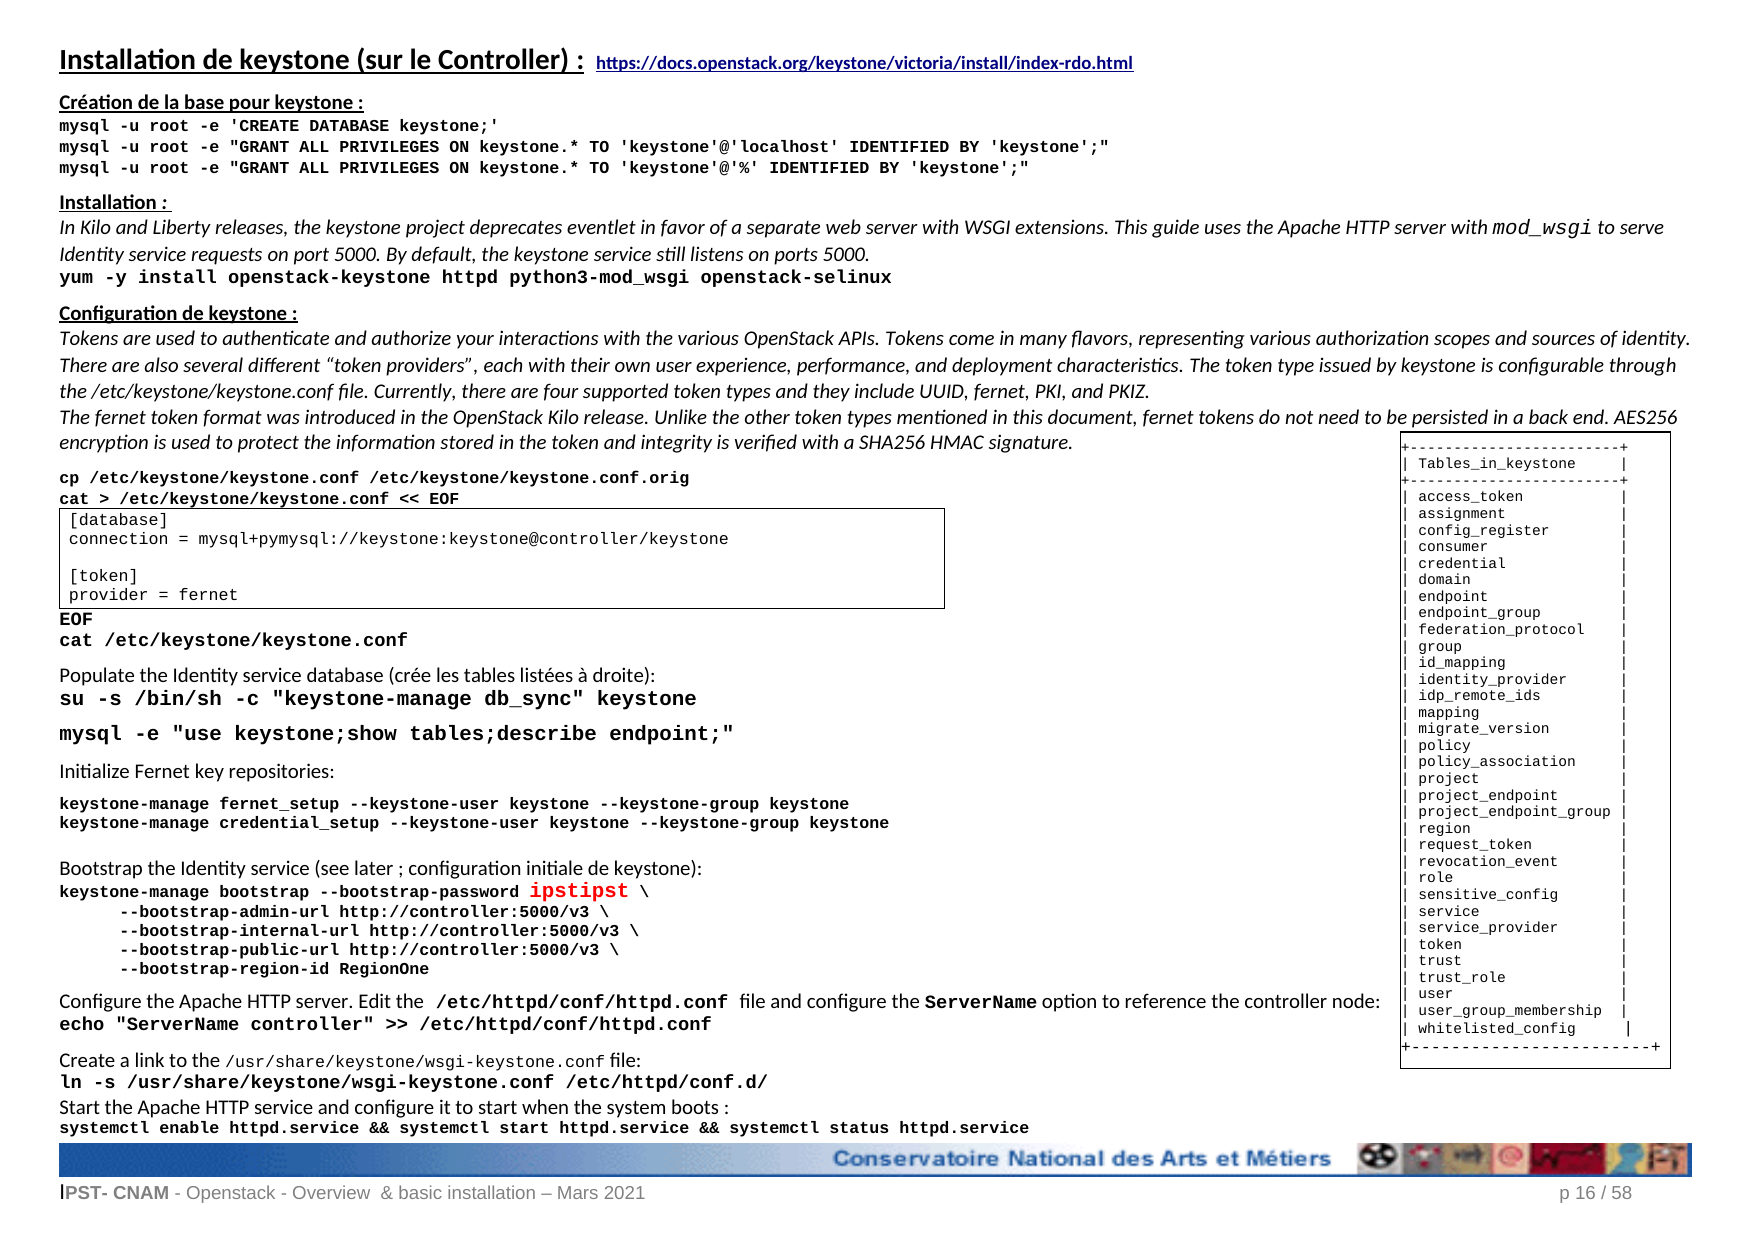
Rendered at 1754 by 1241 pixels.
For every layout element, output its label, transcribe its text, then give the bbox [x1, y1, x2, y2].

text | config_register | [1401, 523, 1670, 539]
text | assignment | [1401, 506, 1670, 523]
text | project | [1401, 771, 1670, 788]
text provider = fernet [60, 584, 944, 608]
text | service | [1401, 904, 1670, 920]
text | domain | [1401, 572, 1670, 589]
text mysql -u root -e "GRANT ALL PRIVILEGES ON keystone.* TO 'keystone'@'%' IDENTIFIED BY 'keystone';" [59, 157, 1695, 177]
text | request_token | [1401, 837, 1670, 854]
text keystone-manage credential_setup --keystone-user keystone --keystone-group keystone [59, 814, 1399, 833]
text | Tables_in_keystone | [1401, 457, 1670, 473]
text | whitelisted_config | [1401, 1020, 1670, 1038]
text | identity_provider | [1401, 672, 1670, 688]
text mysql -u root -e 'CREATE DATABASE keystone;' [59, 115, 1695, 136]
text mysql -e "use keystone;show tables;describe endpoint;" [59, 723, 1399, 747]
text | trust | [1401, 953, 1670, 970]
text | user_group_membership | [1401, 1003, 1670, 1020]
text | credential | [1401, 556, 1670, 572]
text [database] [60, 509, 944, 527]
text echo "ServerName controller" >> /etc/httpd/conf/httpd.conf [59, 1014, 1399, 1036]
text | project_endpoint | [1401, 788, 1670, 804]
text Create a link to the /usr/share/keystone/wsgi-keystone.conf file: [59, 1047, 1695, 1073]
text su -s /bin/sh -c "keystone-manage db_sync" keystone [59, 688, 1399, 711]
text | policy | [1401, 738, 1670, 755]
text cat > /etc/keystone/keystone.conf << EOF [59, 487, 1399, 508]
text | sensitive_config | [1401, 887, 1670, 904]
text ln -s /usr/share/keystone/wsgi-keystone.conf /etc/httpd/conf.d/ [59, 1073, 1695, 1094]
text yum -y install openstack-keystone httpd python3-mod_wsgi openstack-selinux [59, 266, 1695, 287]
text --bootstrap-internal-url http://controller:5000/v3 \ [59, 923, 1399, 941]
text | mapping | [1401, 705, 1670, 722]
text Bootstrap the Identity service (see later ; configuration initiale de keystone): [59, 855, 1399, 880]
text keystone-manage bootstrap --bootstrap-password ipstipst \ [59, 880, 1399, 904]
text | idp_remote_ids | [1401, 688, 1670, 705]
text EOF [59, 609, 1399, 630]
text | policy_association | [1401, 755, 1670, 771]
text | consumer | [1401, 539, 1670, 556]
text +------------------------+ [1401, 473, 1670, 490]
text Installation de keystone (sur le Controller) : https://docs.openstack.org/keystone/victoria/install/index-rdo.html [59, 41, 1695, 77]
text Création de la base pour keystone : [59, 89, 1695, 115]
text mysql -u root -e "GRANT ALL PRIVILEGES ON keystone.* TO 'keystone'@'localhost' IDENTIFIED BY 'keystone';" [59, 136, 1695, 157]
text --bootstrap-region-id RegionOne [59, 960, 1399, 979]
text | service_provider | [1401, 920, 1670, 937]
text | access_token | [1401, 490, 1670, 506]
text | id_mapping | [1401, 655, 1670, 672]
text --bootstrap-public-url http://controller:5000/v3 \ [59, 941, 1399, 960]
text systemctl enable httpd.service && systemctl start httpd.service && systemctl status httpd.service [59, 1119, 1695, 1138]
text | role | [1401, 871, 1670, 887]
text | endpoint | [1401, 589, 1670, 606]
text | group | [1401, 639, 1670, 655]
text [token] [60, 565, 944, 584]
text connection = mysql+pymysql://keystone:keystone@controller/keystone [60, 527, 944, 549]
text +------------------------+ [1401, 440, 1670, 457]
text | region | [1401, 821, 1670, 837]
text cp /etc/keystone/keystone.conf /etc/keystone/keystone.conf.orig [59, 467, 1399, 487]
text Configuration de keystone : [59, 300, 1695, 325]
text Installation : [59, 189, 1695, 214]
text [1671, 609, 1695, 630]
text The fernet token format was introduced in the OpenStack Kilo release. Unlike the other token types mentioned in this document, fernet tokens do not need to be persisted in a back end. AES256 encryption is used to protect the information stored in the token and integrity is verified with a SHA256 HMAC signature. [59, 404, 1695, 1069]
text | user | [1401, 987, 1670, 1003]
text | project_endpoint_group | [1401, 804, 1670, 821]
text --bootstrap-admin-url http://controller:5000/v3 \ [59, 904, 1399, 923]
text In Kilo and Liberty releases, the keystone project deprecates eventlet in favor of a separate web server with WSGI extensions. This guide uses the Apache HTTP server with mod_wsgi to serve Identity service requests on port 5000. By default, the keystone service still listens on ports 5000. [59, 214, 1695, 266]
text | endpoint_group | [1401, 606, 1670, 622]
text keystone-manage fernet_setup --keystone-user keystone --keystone-group keystone [59, 796, 1399, 814]
text Start the Apache HTTP service and configure it to start when the system boots : [59, 1094, 1695, 1119]
text Initialize Fernet key repositories: [59, 758, 1399, 784]
text cat /etc/keystone/keystone.conf [59, 630, 1399, 651]
text | trust_role | [1401, 970, 1670, 987]
text Tokens are used to authenticate and authorize your interactions with the various OpenStack APIs. Tokens come in many flavors, representing various authorization scopes and sources of identity. There are also several different “token providers”, each with their own user experience, performance, and deployment characteristics. The token type issued by keystone is configurable through the /etc/keystone/keystone.conf file. Currently, there are four supported token types and they include UUID, fernet, PKI, and PKIZ. [59, 325, 1695, 404]
text | migrate_version | [1401, 722, 1670, 738]
text +------------------------+ [1401, 1038, 1670, 1057]
text | token | [1401, 937, 1670, 953]
text Populate the Identity service database (crée les tables listées à droite): [59, 662, 1399, 688]
text | federation_protocol | [1401, 622, 1670, 639]
text Configure the Apache HTTP server. Edit the /etc/httpd/conf/httpd.conf file and configure the ServerName option to reference the controller node: [59, 989, 1399, 1014]
text | revocation_event | [1401, 854, 1670, 871]
